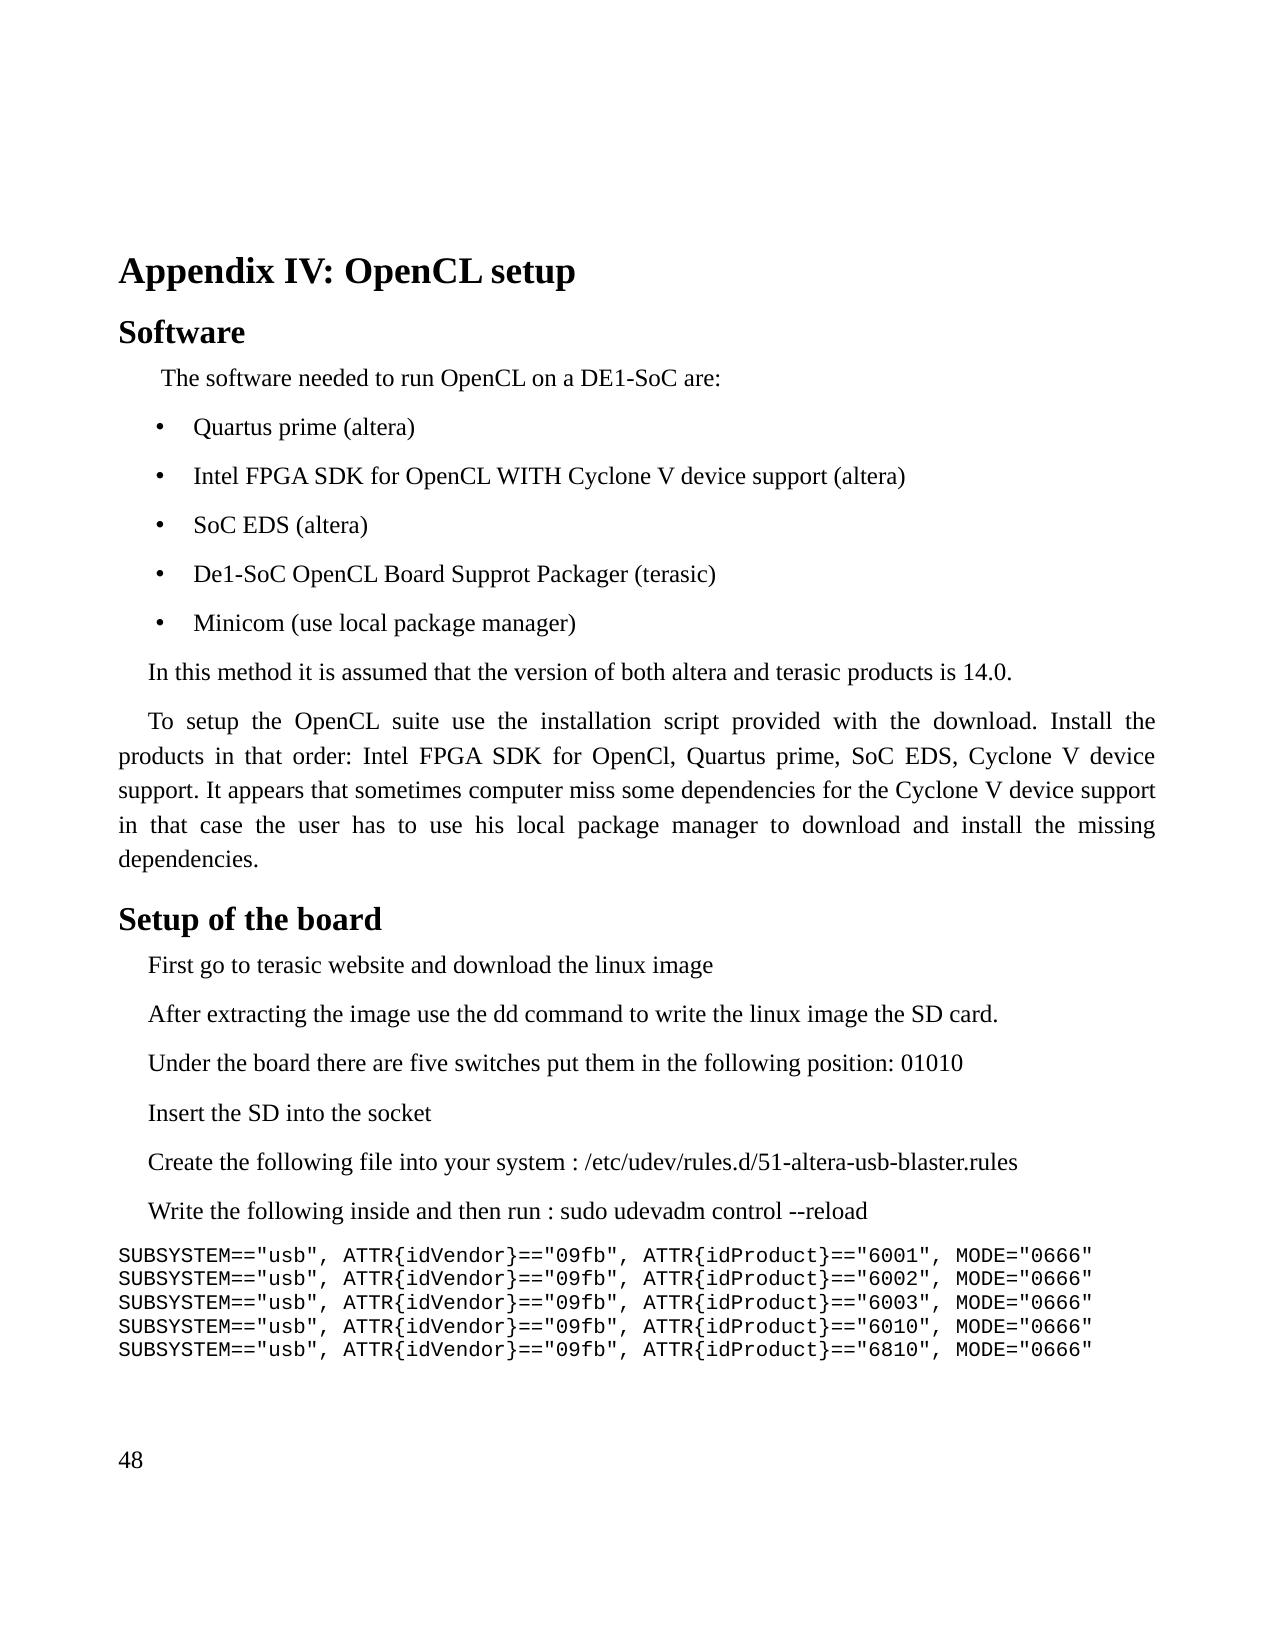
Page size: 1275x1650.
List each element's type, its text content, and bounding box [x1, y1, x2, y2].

text Under the board there are five switches put them in the following position: 01010 [118, 1048, 1157, 1077]
text Insert the SD into the socket [118, 1098, 1157, 1126]
subtitle Software [118, 312, 1157, 350]
list De1-SoC OpenCL Board Supprot Packager (terasic) [156, 559, 1157, 588]
text In this method it is assumed that the version of both altera and terasic products is 14.0. [118, 657, 1157, 686]
list Quartus prime (altera) [156, 412, 1157, 441]
text After extracting the image use the dd command to write the linux image the SD card. [118, 999, 1157, 1028]
text The software needed to run OpenCL on a DE1-SoC are: [118, 363, 1157, 392]
list Minicom (use local package manager) [156, 608, 1157, 637]
text To setup the OpenCL suite use the installation script provided with the download. Install the products in that order: Intel FPGA SDK for OpenCl, Quartus prime, SoC EDS, Cyclone V device support. It appears that sometimes computer miss some dependencies for the Cyclone V device support in that case the user has to use his local package manager to download and install the missing dependencies. [118, 706, 1157, 873]
text First go to terasic website and download the linux image [118, 950, 1157, 979]
subtitle Appendix IV: OpenCL setup [118, 248, 1157, 291]
list Intel FPGA SDK for OpenCL WITH Cyclone V device support (altera) [156, 461, 1157, 490]
text SUBSYSTEM=="usb", ATTR{idVendor}=="09fb", ATTR{idProduct}=="6002", MODE="0666" [118, 1268, 1157, 1292]
list SoC EDS (altera) [156, 510, 1157, 539]
text SUBSYSTEM=="usb", ATTR{idVendor}=="09fb", ATTR{idProduct}=="6010", MODE="0666" [118, 1316, 1157, 1339]
subtitle Setup of the board [118, 899, 1157, 938]
text Create the following file into your system : /etc/udev/rules.d/51-altera-usb-blaster.rules [118, 1147, 1157, 1175]
text SUBSYSTEM=="usb", ATTR{idVendor}=="09fb", ATTR{idProduct}=="6001", MODE="0666" [118, 1245, 1157, 1268]
text Write the following inside and then run : sudo udevadm control --reload [118, 1196, 1157, 1224]
text SUBSYSTEM=="usb", ATTR{idVendor}=="09fb", ATTR{idProduct}=="6003", MODE="0666" [118, 1292, 1157, 1316]
text SUBSYSTEM=="usb", ATTR{idVendor}=="09fb", ATTR{idProduct}=="6810", MODE="0666" [118, 1339, 1157, 1363]
